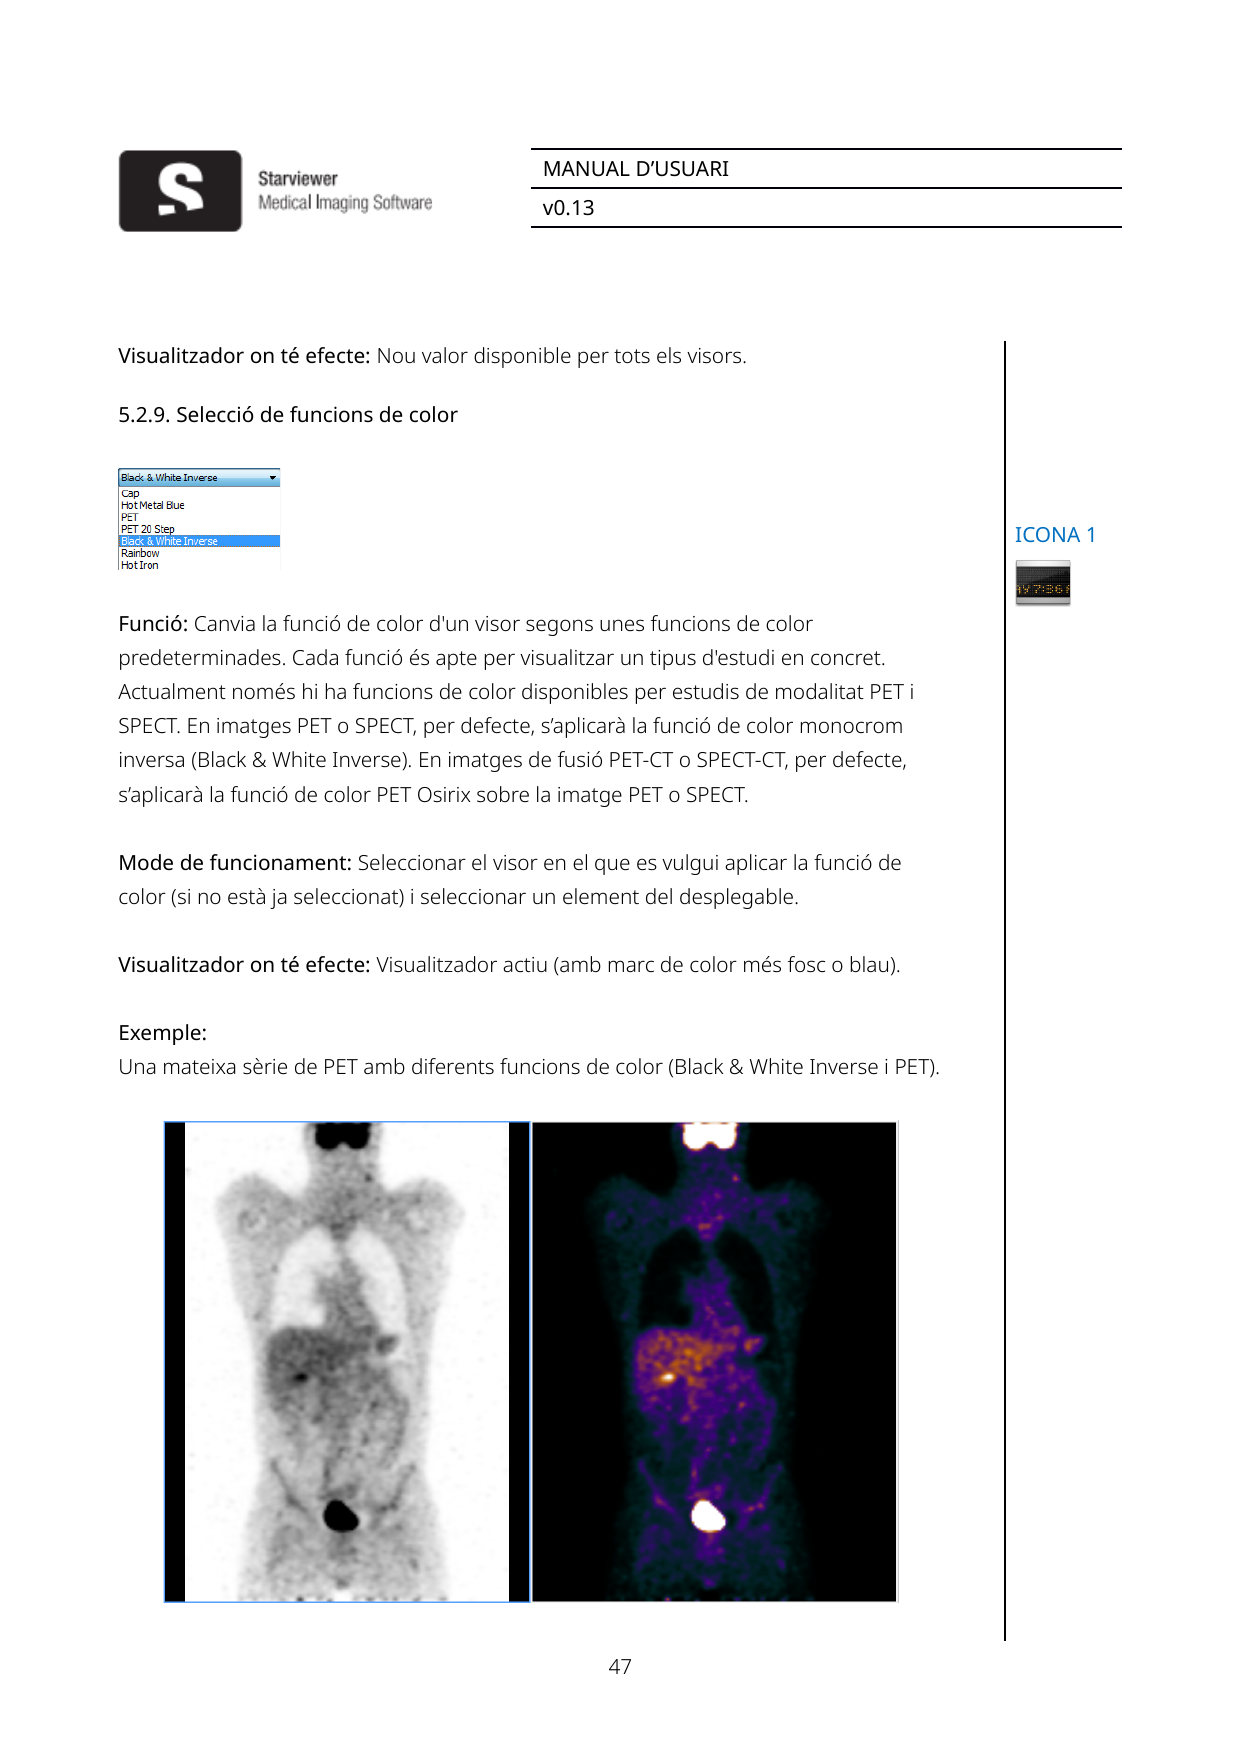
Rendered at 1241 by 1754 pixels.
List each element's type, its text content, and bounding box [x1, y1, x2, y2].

picture [163, 1120, 900, 1603]
text Una mateixa sèrie de PET amb diferents funcions de color (Black & White Inverse i PET). [118, 1052, 1004, 1081]
text Mode de funcionament: Seleccionar el visor en el que es vulgui aplicar la funció de color (si no està ja seleccionat) i seleccionar un element del desplegable. [118, 848, 1004, 910]
text Visualitzador on té efecte: Visualitzador actiu (amb marc de color més fosc o blau). [118, 950, 1004, 978]
text Exemple: [118, 1018, 1004, 1047]
picture [118, 468, 281, 570]
picture [1014, 554, 1072, 610]
subtitle Selecció de funcions de color [118, 401, 1004, 429]
text Visualitzador on té efecte: Nou valor disponible per tots els visors. [118, 341, 1004, 370]
text ICONA 1 [1015, 521, 1113, 549]
text Funció: Canvia la funció de color d'un visor segons unes funcions de color predeterminades. Cada funció és apte per visualitzar un tipus d'estudi en concret. Actualment només hi ha funcions de color disponibles per estudis de modalitat PET i SPECT. En imatges PET o SPECT, per defecte, s’aplicarà la funció de color monocrom inversa (Black & White Inverse). En imatges de fusió PET-CT o SPECT-CT, per defecte, s’aplicarà la funció de color PET Osirix sobre la imatge PET o SPECT. [118, 609, 1004, 808]
